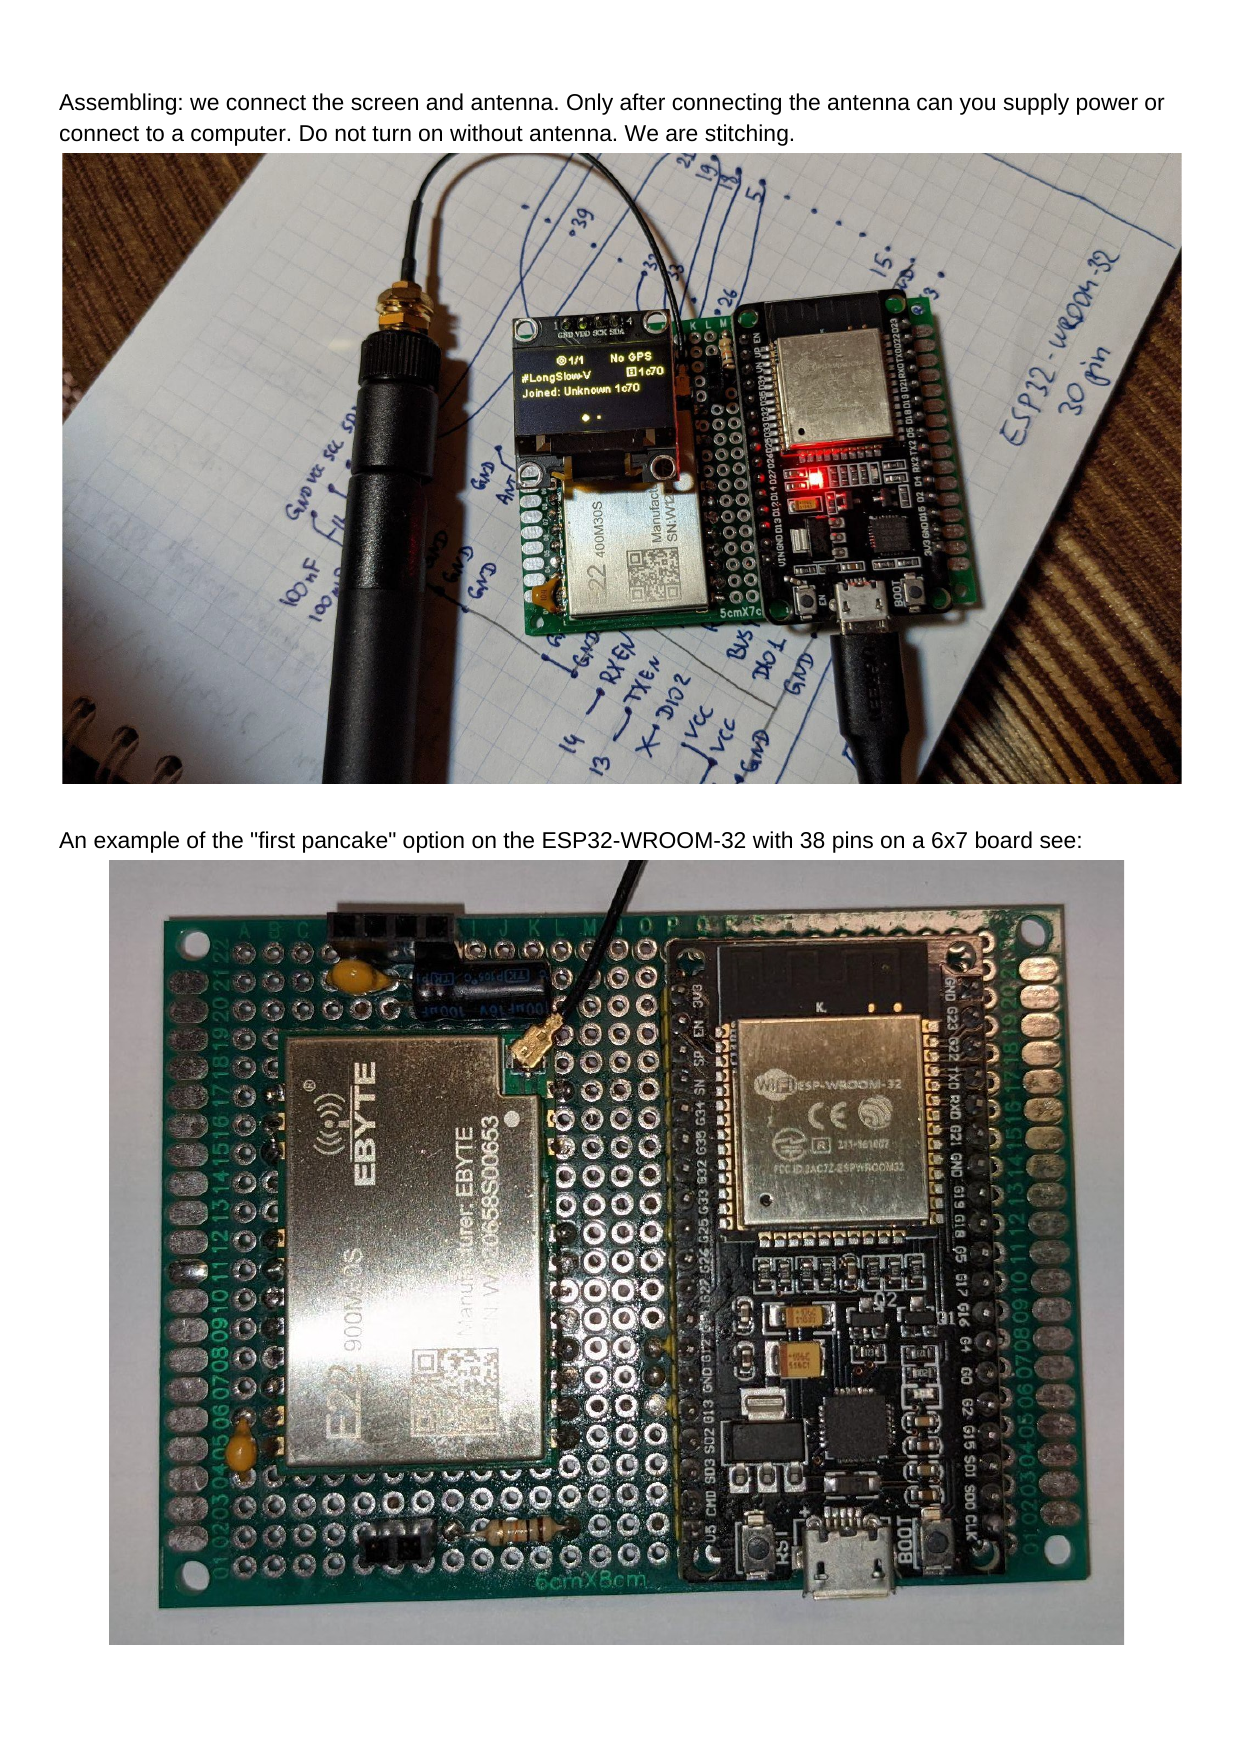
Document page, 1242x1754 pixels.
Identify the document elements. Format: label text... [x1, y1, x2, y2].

picture [109, 860, 1125, 1645]
text An example of the "first pancake" option on the ESP32-WROOM-32 with 38 pins on a 6x7 board see: [59, 827, 1196, 854]
text Assembling: we connect the screen and antenna. Only after connecting the antenna can you supply power or connect to a computer. Do not turn on without antenna. We are stitching. [59, 89, 1171, 146]
picture [62, 153, 1182, 784]
